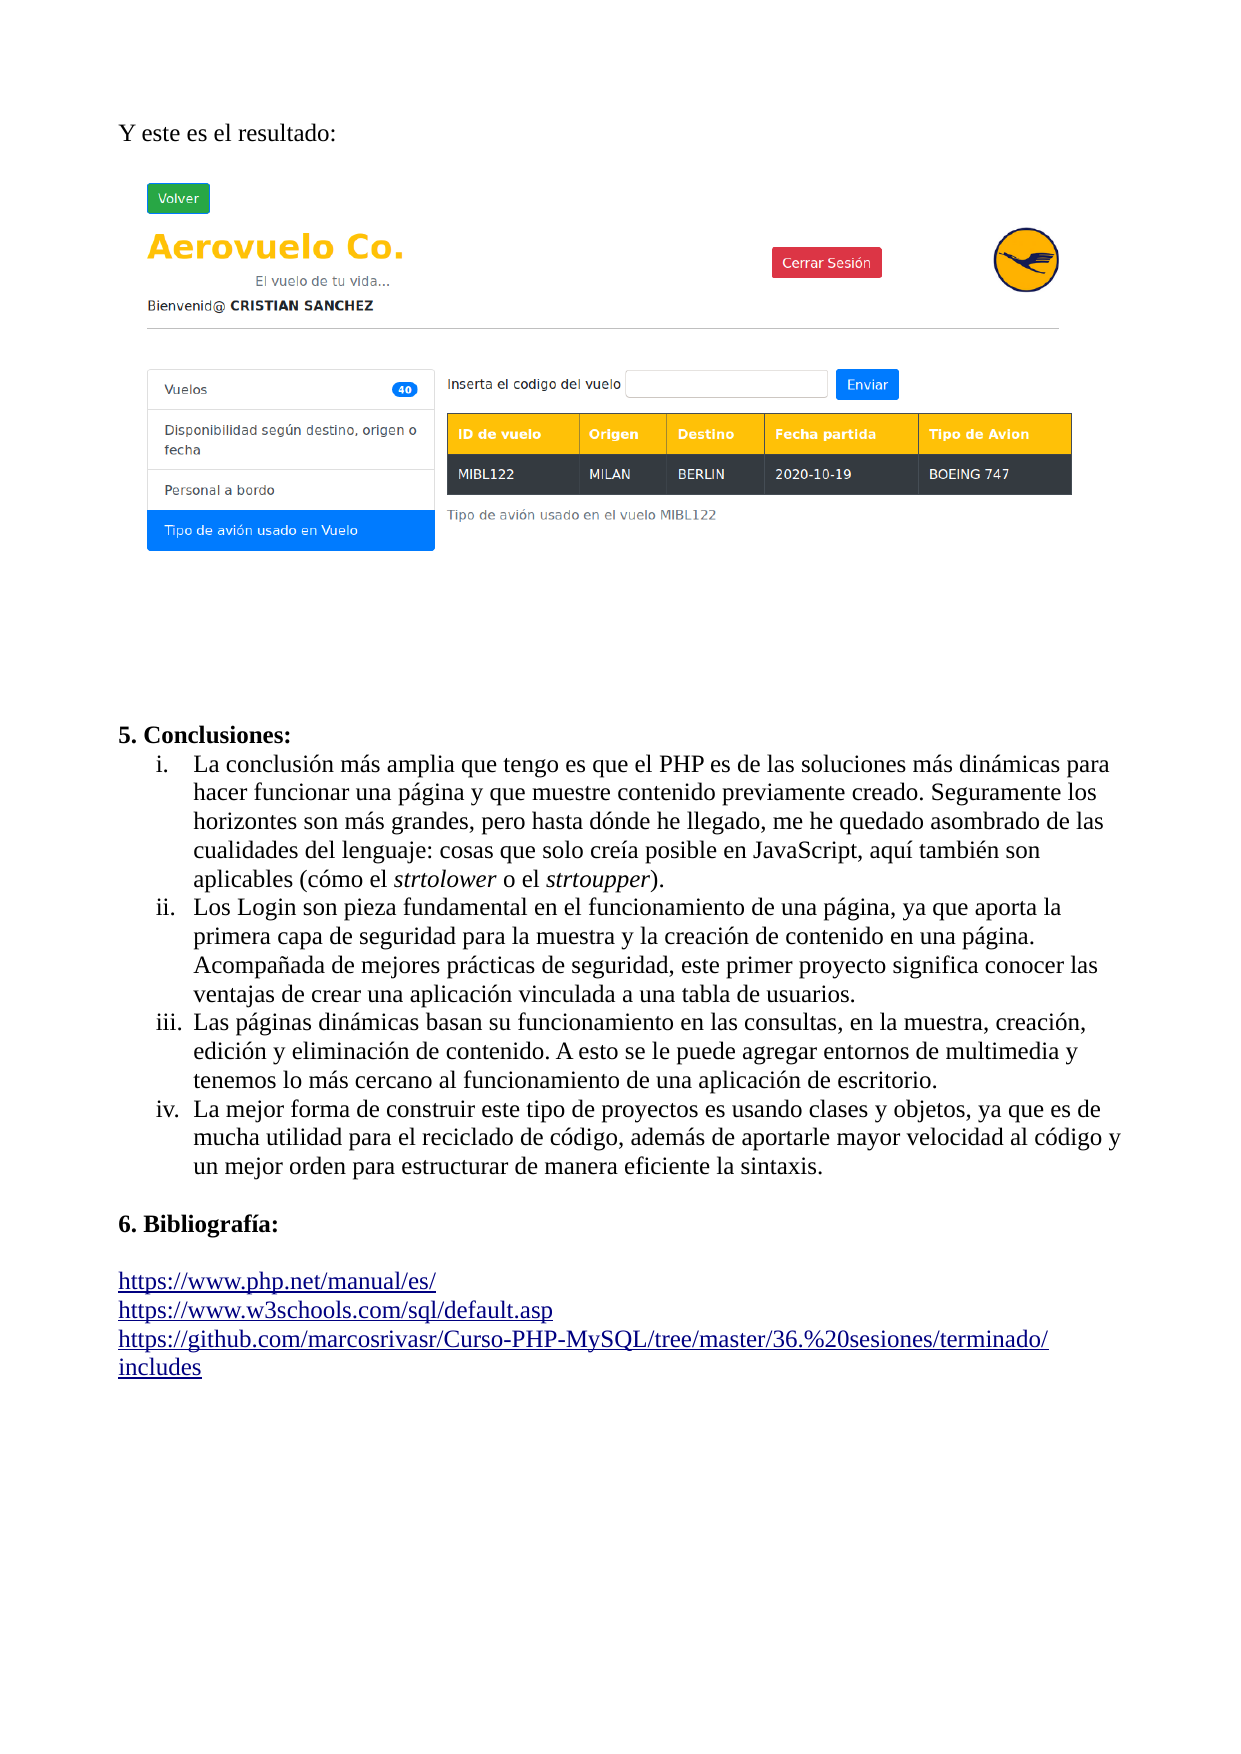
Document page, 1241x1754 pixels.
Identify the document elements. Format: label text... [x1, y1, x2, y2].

list La conclusión más amplia que tengo es que el PHP es de las soluciones más dinámicas para hacer funcionar una página y que muestre contenido previamente creado. Seguramente los horizontes son más grandes, pero hasta dónde he llegado, me he quedado asombrado de las cualidades del lenguaje: cosas que solo creía posible en JavaScript, aquí también son aplicables (cómo el strtolower o el strtoupper). [156, 749, 1122, 892]
list Las páginas dinámicas basan su funcionamiento en las consultas, en la muestra, creación, edición y eliminación de contenido. A esto se le puede agregar entornos de multimedia y tenemos lo más cercano al funcionamiento de una aplicación de escritorio. [156, 1007, 1122, 1094]
text 6. Bibliografía: [118, 1209, 1122, 1237]
picture [118, 175, 1123, 692]
list La mejor forma de construir este tipo de proyectos es usando clases y objetos, ya que es de mucha utilidad para el reciclado de código, además de aportarle mayor velocidad al código y un mejor orden para estructurar de manera eficiente la sintaxis. [156, 1094, 1122, 1180]
text 5. Conclusiones: [118, 720, 1122, 749]
text https://github.com/marcosrivasr/Curso-PHP-MySQL/tree/master/36.%20sesiones/terminado/includes [118, 1324, 1122, 1381]
text https://www.php.net/manual/es/ [118, 1266, 1122, 1295]
list Los Login son pieza fundamental en el funcionamiento de una página, ya que aporta la primera capa de seguridad para la muestra y la creación de contenido en una página. Acompañada de mejores prácticas de seguridad, este primer proyecto significa conocer las ventajas de crear una aplicación vinculada a una tabla de usuarios. [156, 892, 1122, 1007]
text Y este es el resultado: [118, 118, 1122, 147]
text https://www.w3schools.com/sql/default.asp [118, 1295, 1122, 1324]
